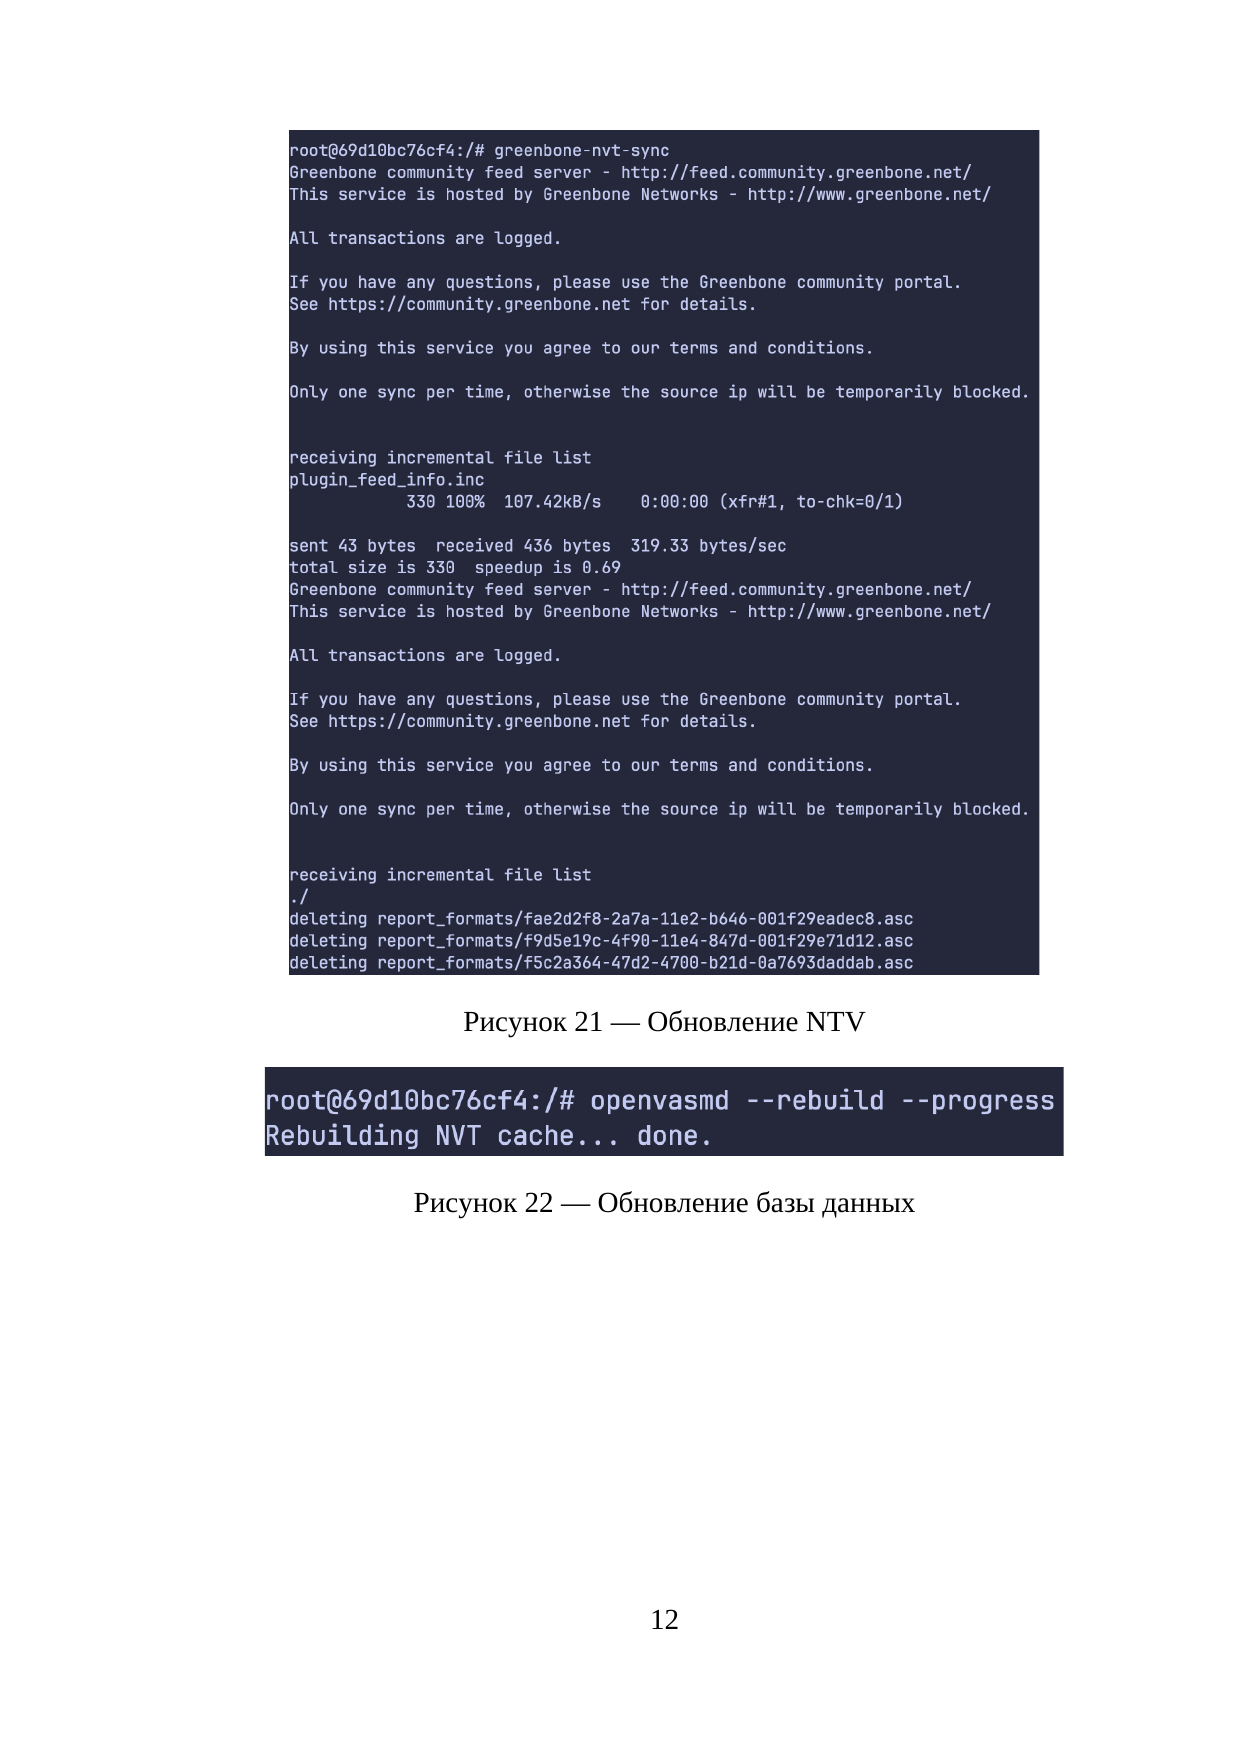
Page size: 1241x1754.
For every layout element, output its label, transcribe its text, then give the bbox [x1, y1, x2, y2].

picture [289, 130, 1040, 975]
text Рисунок 21 — Обновление NTV [177, 131, 1152, 1037]
text Рисунок 22 — Обновление базы данных [177, 1067, 1152, 1218]
picture [264, 1067, 1064, 1156]
